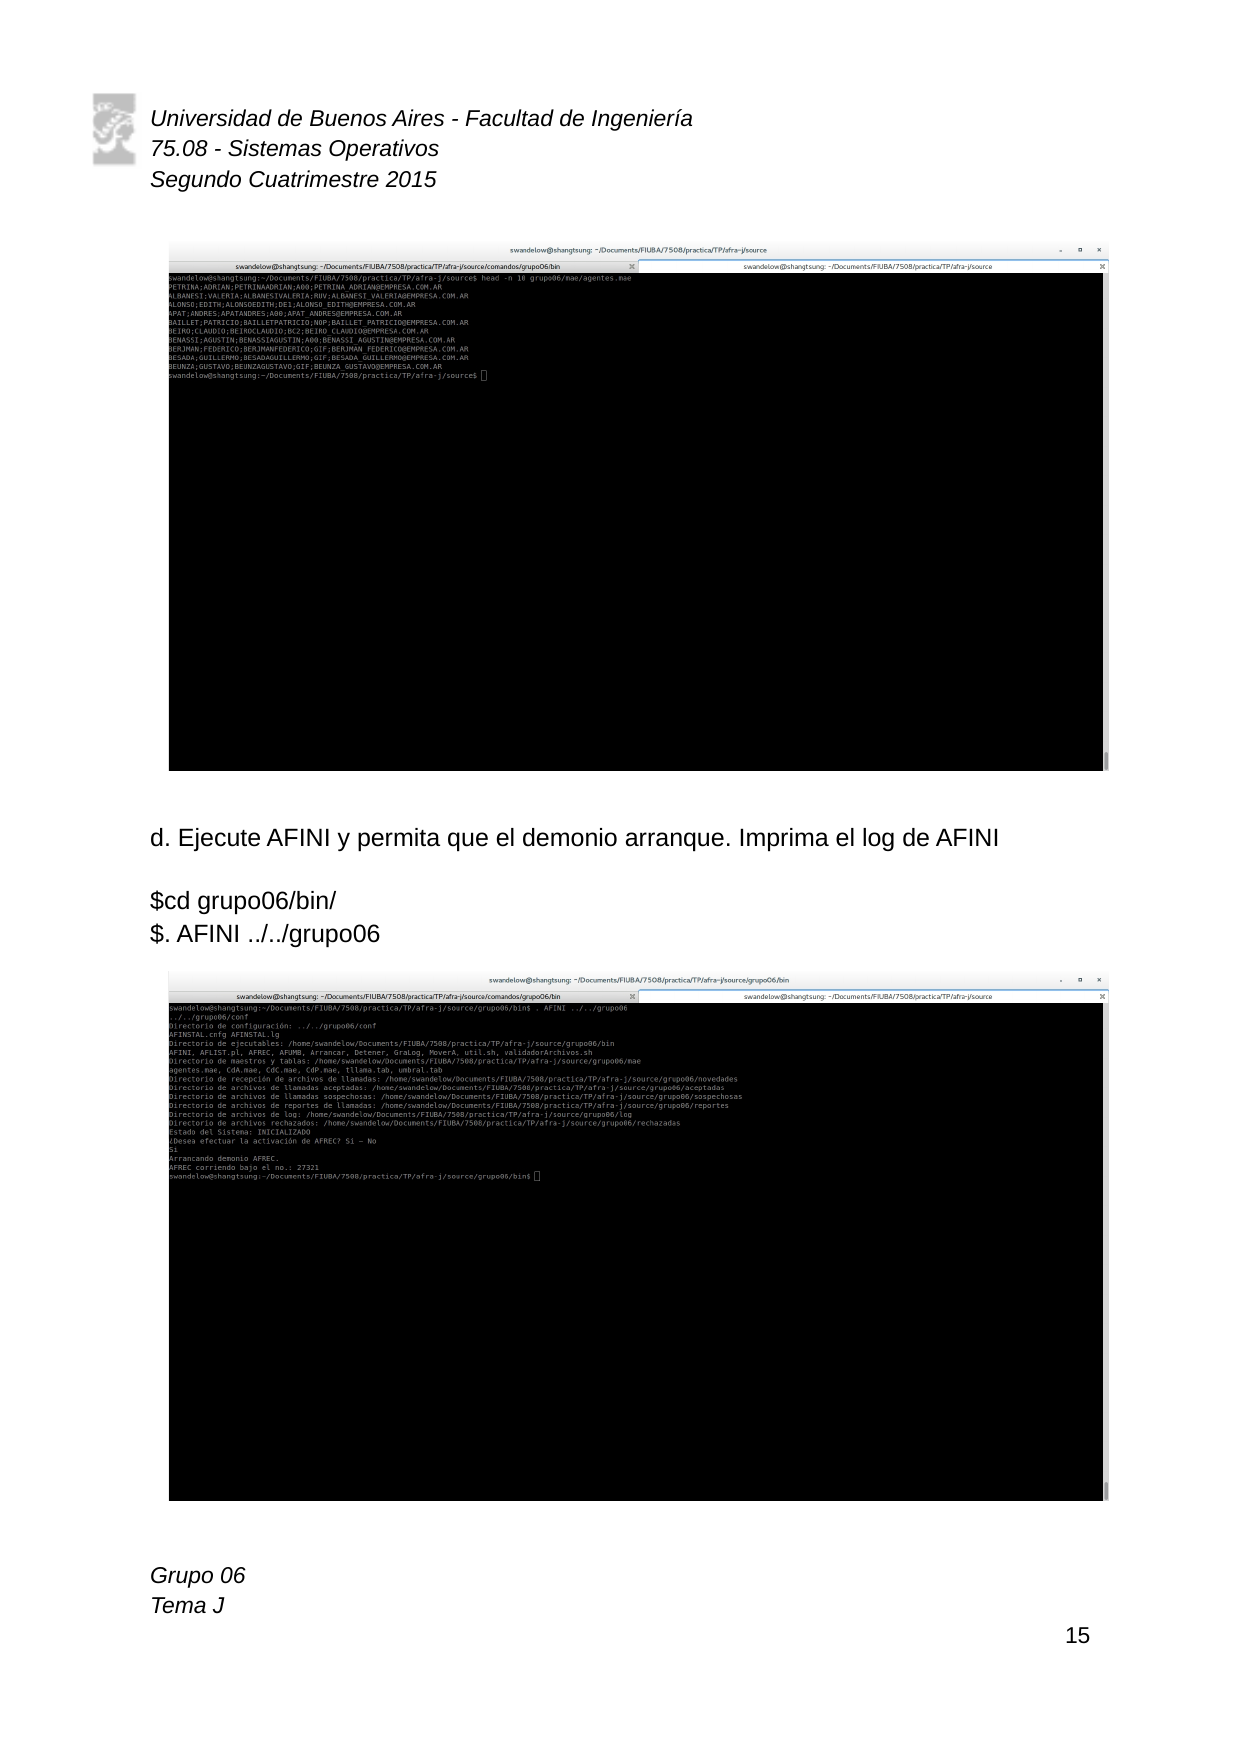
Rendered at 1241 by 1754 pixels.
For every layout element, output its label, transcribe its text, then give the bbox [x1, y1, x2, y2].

text $cd grupo06/bin/ [150, 886, 1090, 915]
text d. Ejecute AFINI y permita que el demonio arranque. Imprima el log de AFINI [150, 823, 1090, 852]
text $. AFINI ../../grupo06 [150, 919, 1090, 948]
picture [92, 92, 143, 169]
picture [168, 241, 1109, 771]
picture [168, 971, 1109, 1501]
